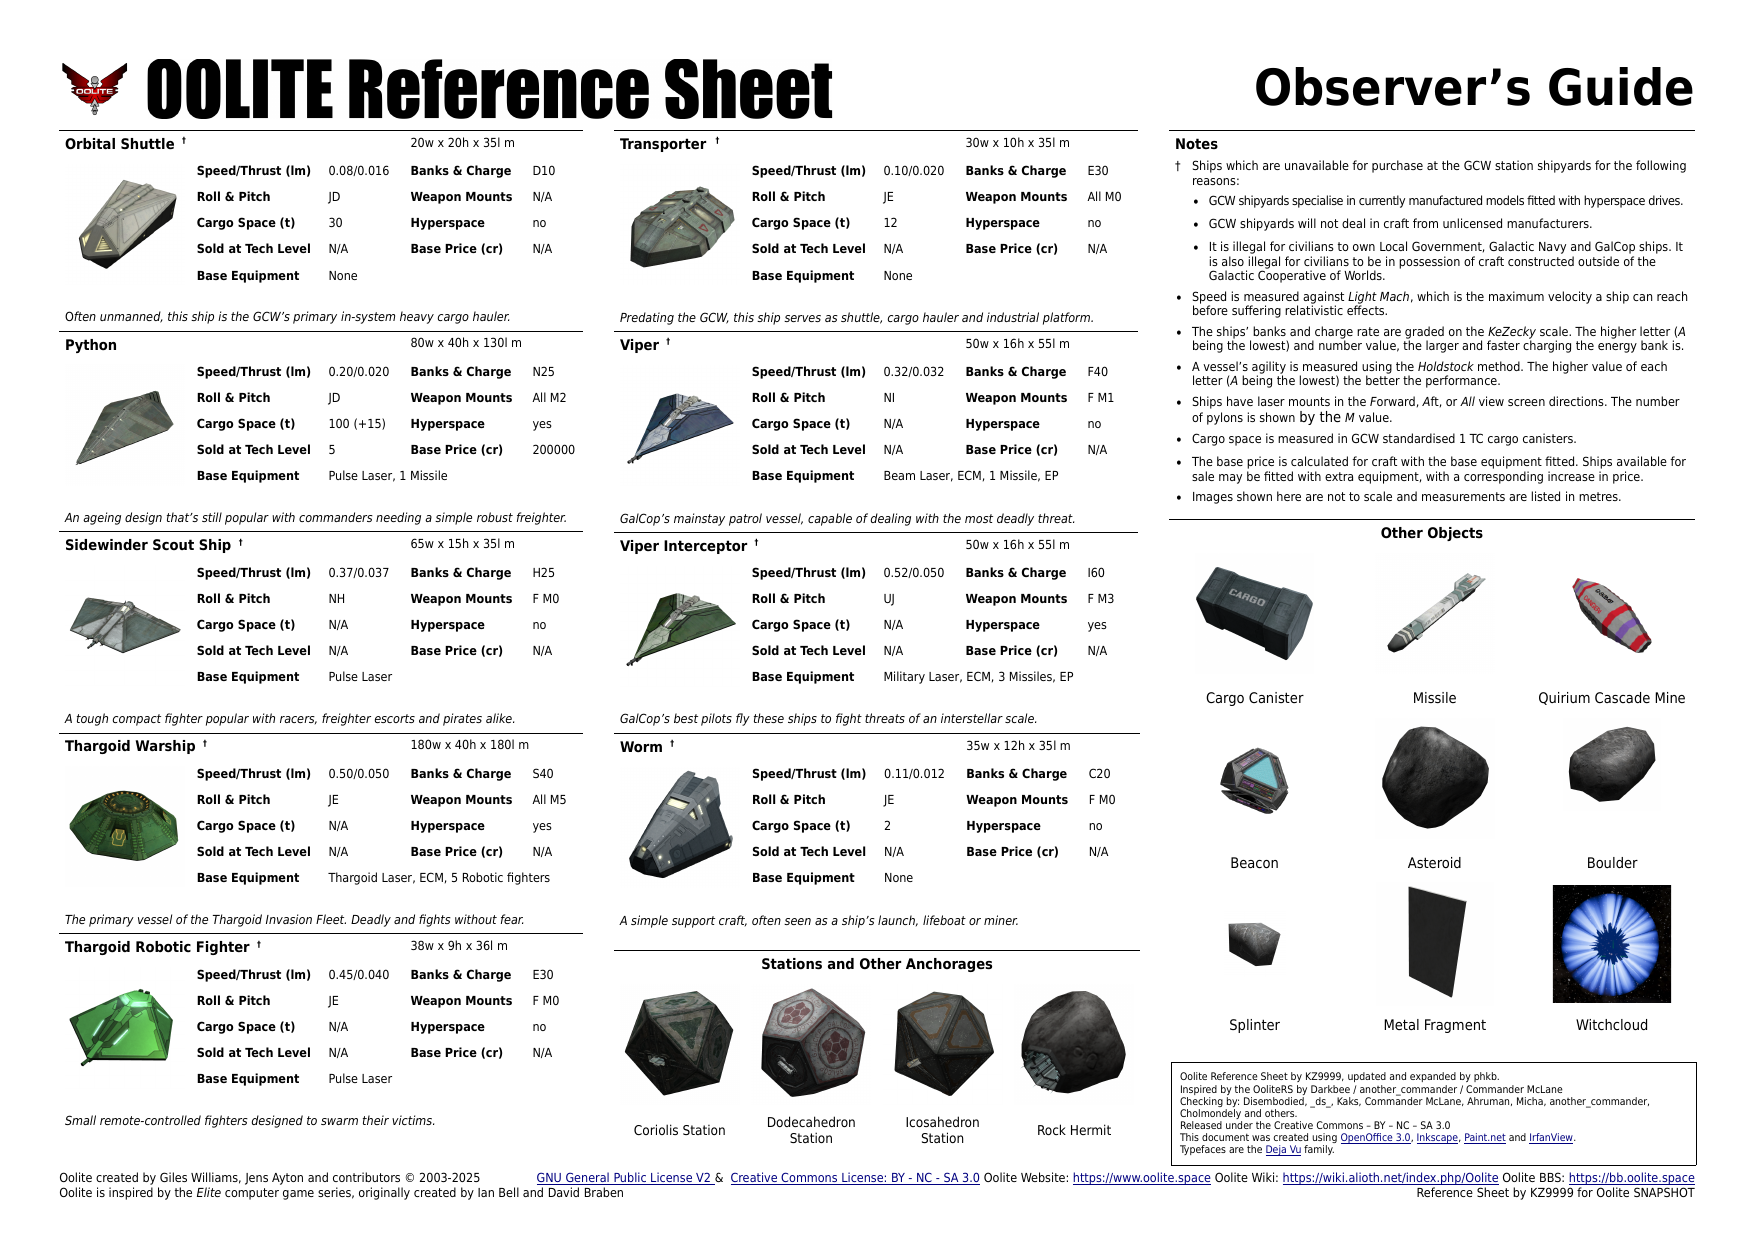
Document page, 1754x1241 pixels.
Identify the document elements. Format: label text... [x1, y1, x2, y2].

table_cell [614, 560, 746, 707]
table_cell [614, 934, 1140, 950]
table_cell All M2 [526, 385, 583, 411]
table_cell Base Price (cr) [405, 839, 526, 865]
table_cell Hyperspace [405, 411, 526, 437]
table_cell • [1169, 290, 1186, 324]
table_cell 200000 [526, 437, 583, 463]
table_cell S40 [526, 761, 583, 787]
table_cell Sidewinder Scout Ship † [59, 532, 404, 560]
table_header Transporter † [614, 131, 959, 158]
text Oolite Reference Sheet by KZ9999, updated and expanded by phkb. [1180, 1071, 1687, 1083]
table_cell Roll & Pitch [191, 787, 322, 813]
picture [1552, 885, 1672, 1003]
table_cell The base price is calculated for craft with the base equipment fitted. Ships available for sale may be fitted with extra equipment, with a corresponding increase in price. [1186, 455, 1695, 490]
table_cell All M0 [1081, 185, 1138, 211]
table_cell Roll & Pitch [191, 586, 322, 612]
text Checking by: Disembodied, _ds_, Kaks, Commander McLane, Ahruman, Micha, another_commander, Cholmondely and others. [1180, 1096, 1687, 1120]
table_cell JE [323, 787, 404, 813]
table_cell Base Equipment [746, 263, 877, 305]
table_cell N/A [526, 839, 583, 865]
table_cell N/A [1081, 237, 1138, 263]
table_cell Sold at Tech Level [746, 839, 878, 865]
table_cell Speed/Thrust (lm) [746, 159, 877, 184]
table_cell Weapon Mounts [960, 385, 1081, 411]
table_cell Hyperspace [405, 1014, 526, 1040]
table_cell Predating the GCW, this ship serves as shuttle, cargo hauler and industrial platform. [614, 305, 1138, 331]
table_cell Cargo Space (t) [746, 211, 877, 237]
table_cell Base Price (cr) [960, 639, 1081, 664]
table_cell Banks & Charge [405, 159, 526, 184]
table_header 180w x 40h x 180l m [405, 734, 583, 761]
table_cell [1169, 217, 1186, 240]
table_cell [1340, 554, 1374, 673]
picture [619, 566, 740, 687]
table_cell 12 [878, 211, 959, 237]
table_cell [745, 1105, 877, 1115]
table_header Thargoid Warship † [59, 734, 404, 761]
table_cell JE [878, 185, 959, 211]
picture [64, 364, 186, 486]
table_cell Hyperspace [405, 813, 526, 839]
table_cell The primary vessel of the Thargoid Invasion Fleet. Deadly and fights without fear. [59, 907, 583, 933]
table_cell NH [323, 586, 404, 612]
table_cell Icosahedron Station [877, 1115, 1008, 1147]
table_cell • [1186, 217, 1203, 240]
table_cell [1169, 674, 1340, 684]
table_cell Thargoid Laser, ECM, 5 Robotic fighters [323, 865, 583, 907]
table_cell Banks & Charge [405, 560, 526, 586]
table_cell GCW shipyards will not deal in craft from unlicensed manufacturers. [1203, 217, 1695, 240]
table_cell Roll & Pitch [746, 385, 877, 411]
table_cell • [1169, 360, 1186, 395]
table_cell N/A [878, 438, 959, 463]
table_cell Often unmanned, this ship is the GCW’s primary in-system heavy cargo hauler. [59, 305, 583, 331]
table_cell Cargo Canister [1169, 684, 1340, 712]
table_cell yes [526, 813, 583, 839]
table_cell [614, 285, 746, 305]
table_header Thargoid Robotic Fighter † [59, 934, 404, 962]
table_cell N/A [526, 185, 583, 211]
table_cell no [1081, 211, 1138, 237]
table_cell A simple support craft, often seen as a ship’s launch, lifeboat or miner. [614, 908, 1140, 934]
table_cell no [1083, 813, 1140, 839]
table_cell [59, 560, 191, 706]
table_cell Base Price (cr) [961, 839, 1083, 865]
table_cell [1008, 979, 1140, 984]
table_cell Witchcloud [1529, 1011, 1695, 1039]
table_cell Speed/Thrust (lm) [191, 560, 322, 586]
table_cell [614, 979, 745, 984]
table_cell Rock Hermit [1008, 1115, 1140, 1147]
table_header 80w x 40h x 130l m [405, 332, 583, 359]
table_cell Base Price (cr) [960, 438, 1081, 463]
table_cell Weapon Mounts [405, 586, 526, 612]
table_header 20w x 20h x 35l m [405, 131, 583, 158]
table_cell Base Equipment [191, 664, 322, 706]
table_cell N/A [1081, 639, 1138, 664]
table_cell Cargo Space (t) [191, 1014, 322, 1040]
table_cell [877, 979, 1008, 984]
table_cell [614, 985, 619, 1104]
table_cell Base Equipment [746, 665, 877, 707]
table_cell Small remote-controlled fighters designed to swarm their victims. [59, 1109, 583, 1134]
table_cell N/A [526, 237, 583, 263]
table_cell [745, 985, 751, 1104]
table_cell Military Laser, ECM, 3 Missiles, EP [878, 665, 1138, 707]
table_cell None [878, 263, 1138, 305]
table_cell Banks & Charge [405, 761, 526, 787]
table_cell F M3 [1081, 586, 1138, 612]
table_cell Weapon Mounts [405, 385, 526, 411]
table_cell Sold at Tech Level [746, 237, 877, 263]
table_cell [740, 985, 745, 1104]
table_cell N/A [323, 237, 404, 263]
table_cell [872, 985, 877, 1104]
table_cell Pulse Laser [323, 664, 583, 706]
picture [1375, 882, 1494, 1006]
table_cell [1340, 713, 1529, 849]
table_cell Boulder [1529, 849, 1695, 877]
table_cell 65w x 15h x 35l m [405, 532, 583, 560]
table_cell Cargo Space (t) [746, 411, 877, 437]
table_cell [59, 159, 191, 304]
table_cell Metal Fragment [1340, 1011, 1529, 1039]
table_cell Base Equipment [191, 865, 322, 907]
table_cell None [878, 865, 1140, 908]
table_cell Quirium Cascade Mine [1529, 684, 1695, 712]
table_cell None [323, 263, 583, 304]
table_cell [1186, 513, 1695, 519]
table_cell [1008, 985, 1140, 1115]
table_cell D10 [526, 159, 583, 184]
table_cell [877, 1105, 1008, 1115]
table_cell † [1169, 159, 1186, 194]
table_cell Asteroid [1340, 849, 1529, 877]
table_cell E30 [526, 962, 583, 988]
picture [882, 984, 1003, 1105]
table_cell 2 [878, 813, 961, 839]
table_cell 0.11/0.012 [878, 761, 961, 787]
table_cell Coriolis Station [614, 1115, 745, 1147]
table_cell [1340, 877, 1529, 1011]
table_cell no [526, 211, 583, 237]
table_header Orbital Shuttle † [59, 131, 404, 158]
picture [619, 767, 741, 888]
table_cell Speed/Thrust (lm) [191, 359, 322, 385]
picture [1562, 718, 1662, 811]
table_cell • [1169, 325, 1186, 360]
table_cell Base Equipment [746, 865, 878, 908]
table_cell Hyperspace [961, 813, 1083, 839]
table_cell N/A [878, 639, 959, 664]
table_cell Banks & Charge [960, 159, 1081, 184]
table_cell Weapon Mounts [960, 185, 1081, 211]
table_cell Beam Laser, ECM, 1 Missile, EP [878, 464, 1138, 506]
table_cell Roll & Pitch [746, 586, 877, 612]
table_cell Hyperspace [405, 612, 526, 638]
picture [147, 59, 833, 119]
table_cell Cargo Space (t) [746, 613, 877, 638]
table_cell • [1169, 432, 1186, 455]
table_cell GCW shipyards specialise in currently manufactured models fitted with hyperspace drives. [1203, 194, 1695, 217]
picture [64, 967, 186, 1089]
table_cell NI [878, 385, 959, 411]
table_cell The ships’ banks and charge rate are graded on the KeZecky scale. The higher letter (A being the lowest) and number value, the larger and faster charging the energy bank is. [1186, 325, 1695, 360]
table_cell [745, 979, 877, 984]
table_cell 0.50/0.050 [323, 761, 404, 787]
table_cell • [1169, 395, 1186, 432]
table_cell Speed/Thrust (lm) [746, 359, 877, 385]
table_cell [1003, 985, 1008, 1104]
table_cell Roll & Pitch [191, 185, 322, 211]
table_cell N/A [878, 613, 959, 638]
table_cell Cargo Space (t) [191, 411, 322, 437]
table_cell E30 [1081, 159, 1138, 184]
table_cell N/A [323, 813, 404, 839]
table_cell [614, 761, 746, 908]
table_cell A vessel’s agility is measured using the Holdstock method. The higher value of each letter (A being the lowest) the better the performance. [1186, 360, 1695, 395]
table_cell N/A [323, 1014, 404, 1040]
table_cell [614, 159, 746, 284]
picture [619, 164, 740, 285]
table_cell [614, 1105, 745, 1115]
table_cell Images shown here are not to scale and measurements are listed in metres. [1186, 490, 1695, 513]
table_cell Roll & Pitch [746, 787, 878, 813]
table_cell F M0 [1083, 787, 1140, 813]
table_cell 0.20/0.020 [323, 359, 404, 385]
table_cell Roll & Pitch [191, 988, 322, 1014]
table_header 50w x 16h x 55l m [960, 533, 1138, 560]
table_cell [59, 962, 191, 1108]
picture [1013, 984, 1134, 1105]
table_cell N/A [323, 839, 404, 865]
table_cell Sold at Tech Level [746, 438, 877, 463]
table_cell • [1169, 455, 1186, 490]
table_cell Base Price (cr) [405, 638, 526, 664]
text This document was created using OpenOffice 3.0, Inkscape, Paint.net and IrfanView. [1180, 1132, 1687, 1144]
table_cell Dodecahedron Station [745, 1115, 877, 1147]
table_header Python [59, 332, 404, 359]
table_cell Speed/Thrust (lm) [191, 159, 322, 184]
table_cell An ageing design that’s still popular with commanders needing a simple robust freighter. [59, 505, 583, 531]
picture [64, 766, 186, 887]
table_cell 0.10/0.020 [878, 159, 959, 184]
table_cell [877, 985, 882, 1104]
table_cell [1529, 548, 1695, 684]
table_cell Weapon Mounts [961, 787, 1083, 813]
table_cell • [1186, 240, 1203, 289]
table_cell Roll & Pitch [746, 185, 877, 211]
table_cell [1340, 548, 1529, 553]
picture [61, 56, 128, 122]
table_cell Missile [1340, 684, 1529, 712]
table_cell no [526, 1014, 583, 1040]
table_cell 0.32/0.032 [878, 359, 959, 385]
table_cell [1169, 548, 1340, 553]
table_cell Hyperspace [405, 211, 526, 237]
table_cell JD [323, 385, 404, 411]
table_cell Base Equipment [191, 263, 322, 304]
table_cell Pulse Laser, 1 Missile [323, 463, 583, 505]
table_cell F40 [1081, 359, 1138, 385]
table_header 30w x 10h x 35l m [960, 131, 1138, 158]
table_cell 0.52/0.050 [878, 560, 959, 586]
table_cell [1315, 554, 1340, 673]
table_cell [1169, 877, 1340, 1011]
table_cell 50w x 16h x 55l m [960, 332, 1138, 359]
table_header 35w x 12h x 35l m [961, 734, 1140, 761]
table_cell Base Price (cr) [405, 437, 526, 463]
picture [1374, 718, 1495, 839]
table_cell N/A [878, 839, 961, 865]
table_cell F M0 [526, 586, 583, 612]
table_cell no [526, 612, 583, 638]
table_cell 0.08/0.016 [323, 159, 404, 184]
table_cell Banks & Charge [960, 560, 1081, 586]
table_cell 0.45/0.040 [323, 962, 404, 988]
picture [1572, 578, 1652, 653]
picture [64, 164, 186, 285]
table_cell N/A [323, 638, 404, 664]
table_cell Banks & Charge [405, 359, 526, 385]
table_cell Weapon Mounts [405, 787, 526, 813]
table_cell • [1186, 194, 1203, 217]
table_cell [1495, 554, 1529, 673]
table_cell A tough compact fighter popular with racers, freighter escorts and pirates alike. [59, 706, 583, 732]
picture [619, 984, 740, 1105]
table_cell Base Price (cr) [405, 1040, 526, 1066]
table_cell Sold at Tech Level [191, 437, 322, 463]
table_cell Sold at Tech Level [191, 839, 322, 865]
table_cell [1169, 554, 1194, 673]
table_cell Sold at Tech Level [191, 1040, 322, 1066]
table_cell [1169, 713, 1340, 849]
table_cell F M1 [1081, 385, 1138, 411]
table_cell Beacon [1169, 849, 1340, 877]
table_cell [1529, 877, 1695, 1011]
table_cell Speed/Thrust (lm) [746, 761, 878, 787]
table_cell 5 [323, 437, 404, 463]
table_cell Roll & Pitch [191, 385, 322, 411]
table_cell Speed/Thrust (lm) [191, 962, 322, 988]
table_cell Base Price (cr) [960, 237, 1081, 263]
table_cell N/A [526, 1040, 583, 1066]
table_cell N/A [526, 638, 583, 664]
table_cell JE [323, 988, 404, 1014]
picture [751, 984, 872, 1105]
table_cell C20 [1083, 761, 1140, 787]
table_cell GalCop’s mainstay patrol vessel, capable of dealing with the most deadly threat. [614, 506, 1138, 532]
table_cell [59, 359, 191, 505]
table_cell Banks & Charge [960, 359, 1081, 385]
picture [1194, 553, 1315, 674]
table_cell [59, 761, 191, 907]
table_cell Hyperspace [960, 211, 1081, 237]
table_cell Sold at Tech Level [746, 639, 877, 664]
table_cell Cargo Space (t) [191, 612, 322, 638]
table_cell N/A [1083, 839, 1140, 865]
picture [64, 565, 186, 686]
text Typefaces are the Deja Vu family. [1180, 1144, 1687, 1156]
table_cell Base Equipment [191, 1066, 322, 1108]
table_cell N/A [323, 1040, 404, 1066]
table_cell no [1081, 411, 1138, 437]
table_cell Ships have laser mounts in the Forward, Aft, or All view screen directions. The number of pylons is shown by the M value. [1186, 395, 1695, 432]
table_cell Splinter [1169, 1011, 1340, 1039]
table_cell H25 [526, 560, 583, 586]
table_cell UJ [878, 586, 959, 612]
table_cell [614, 359, 746, 506]
table_cell N/A [878, 237, 959, 263]
table_cell Sold at Tech Level [191, 237, 322, 263]
table_cell Weapon Mounts [960, 586, 1081, 612]
table_cell JD [323, 185, 404, 211]
table_cell Sold at Tech Level [191, 638, 322, 664]
table_cell Cargo Space (t) [746, 813, 878, 839]
table_cell [1169, 240, 1186, 289]
picture [1374, 553, 1495, 674]
table_cell yes [1081, 613, 1138, 638]
picture [1223, 911, 1286, 977]
table_cell Stations and Other Anchorages [614, 951, 1140, 979]
table_cell Cargo Space (t) [191, 813, 322, 839]
text Released under the Creative Commons – BY – NC – SA 3.0 [1180, 1120, 1687, 1132]
table_cell [1169, 194, 1186, 217]
table_cell Weapon Mounts [405, 988, 526, 1014]
table_cell Base Price (cr) [405, 237, 526, 263]
picture [1218, 745, 1291, 817]
table_cell Ships which are unavailable for purchase at the GCW station shipyards for the following reasons: [1186, 159, 1695, 194]
table_cell N/A [878, 411, 959, 437]
table_cell Base Equipment [746, 464, 877, 506]
table_cell 0.37/0.037 [323, 560, 404, 586]
table_cell [1169, 513, 1186, 519]
table_cell Hyperspace [960, 411, 1081, 437]
table_cell Base Equipment [191, 463, 322, 505]
table_cell Speed/Thrust (lm) [191, 761, 322, 787]
table_header Worm † [614, 734, 961, 761]
picture [619, 365, 740, 486]
table_cell It is illegal for civilians to own Local Government, Galactic Navy and GalCop ships. It is also illegal for civilians to be in possession of craft constructed outside of the Galactic Cooperative of Worlds. [1203, 240, 1695, 289]
table_cell Pulse Laser [323, 1066, 583, 1108]
table_cell All M5 [526, 787, 583, 813]
text Inspired by the OoliteRS by Darkbee / another_commander / Commander McLane [1180, 1083, 1687, 1096]
table_cell GalCop’s best pilots fly these ships to fight threats of an interstellar scale. [614, 707, 1138, 733]
table_cell Cargo Space (t) [191, 211, 322, 237]
table_cell [1529, 713, 1695, 849]
table_cell I60 [1081, 560, 1138, 586]
table_header Notes [1169, 131, 1695, 159]
table_cell N/A [1081, 438, 1138, 463]
table_cell Hyperspace [960, 613, 1081, 638]
table_cell yes [526, 411, 583, 437]
table_cell [1340, 674, 1529, 684]
table_cell Other Objects [1169, 520, 1695, 548]
table_cell N/A [323, 612, 404, 638]
table_cell Speed is measured against Light Mach, which is the maximum velocity a ship can reach before suffering relativistic effects. [1186, 290, 1695, 324]
table_cell 30 [323, 211, 404, 237]
table_cell F M0 [526, 988, 583, 1014]
table_header Viper Interceptor † [614, 533, 959, 560]
table_header 38w x 9h x 36l m [405, 934, 583, 962]
table_cell Cargo space is measured in GCW standardised 1 TC cargo canisters. [1186, 432, 1695, 455]
table_cell • [1169, 490, 1186, 513]
table_cell 100 (+15) [323, 411, 404, 437]
table_cell N25 [526, 359, 583, 385]
table_cell Banks & Charge [961, 761, 1083, 787]
table_cell Banks & Charge [405, 962, 526, 988]
table_cell Speed/Thrust (lm) [746, 560, 877, 586]
table_cell Weapon Mounts [405, 185, 526, 211]
table_cell JE [878, 787, 961, 813]
table_cell Viper † [614, 332, 959, 359]
